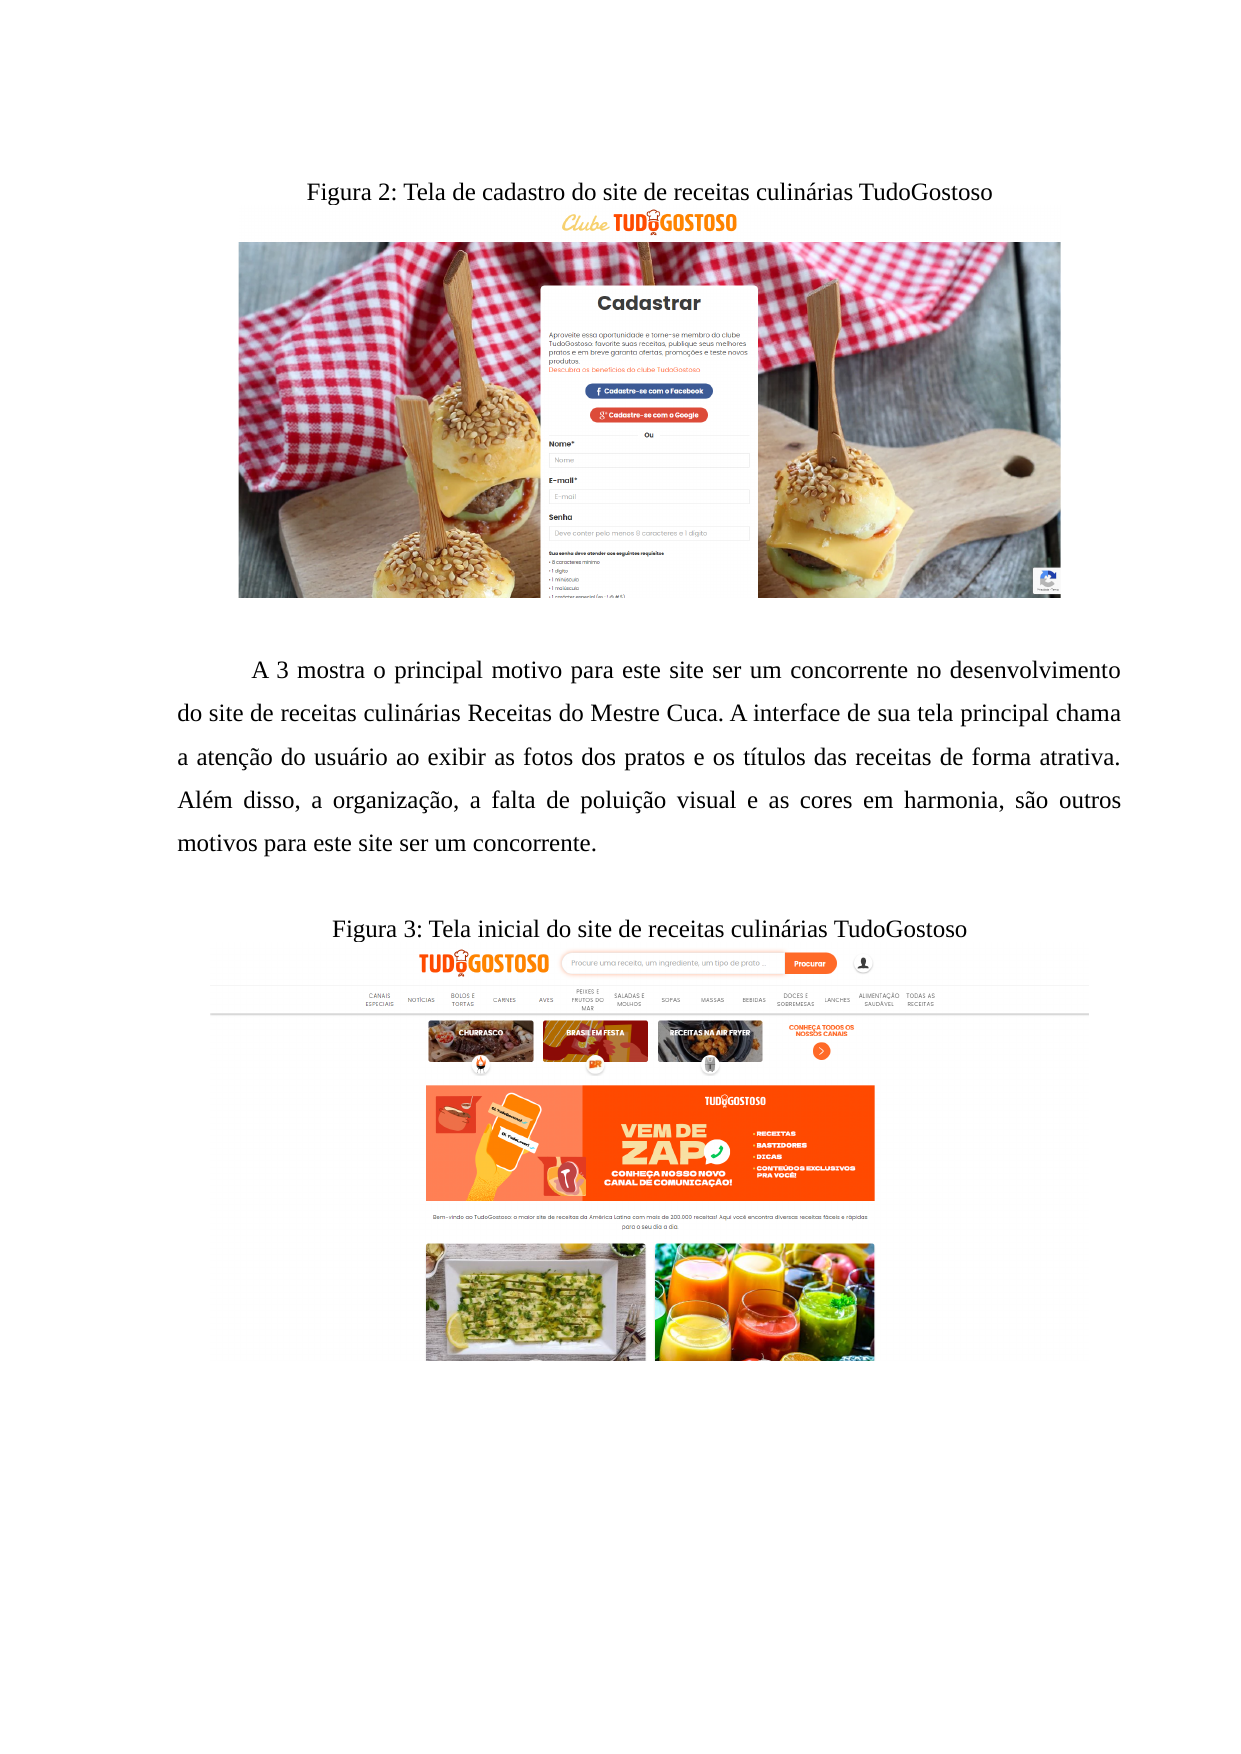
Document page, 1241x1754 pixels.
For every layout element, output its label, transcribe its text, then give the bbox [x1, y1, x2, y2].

text Figura 2: Tela de cadastro do site de receitas culinárias TudoGostoso [177, 177, 1122, 206]
text A Figura 3 mostra o principal motivo para este site ser um concorrente no desenvolvimento do site de receitas culinárias Receitas do Mestre Cuca. A interface de sua tela principal chama a atenção do usuário ao exibir as fotos dos pratos e os títulos das receitas de forma atrativa. Além disso, a organização, a falta de poluição visual e as cores em harmonia, são outros motivos para este site ser um concorrente. [177, 655, 1122, 857]
picture [210, 942, 1089, 1361]
picture [238, 205, 1061, 598]
text Figura 3: Tela inicial do site de receitas culinárias TudoGostoso [177, 914, 1122, 943]
